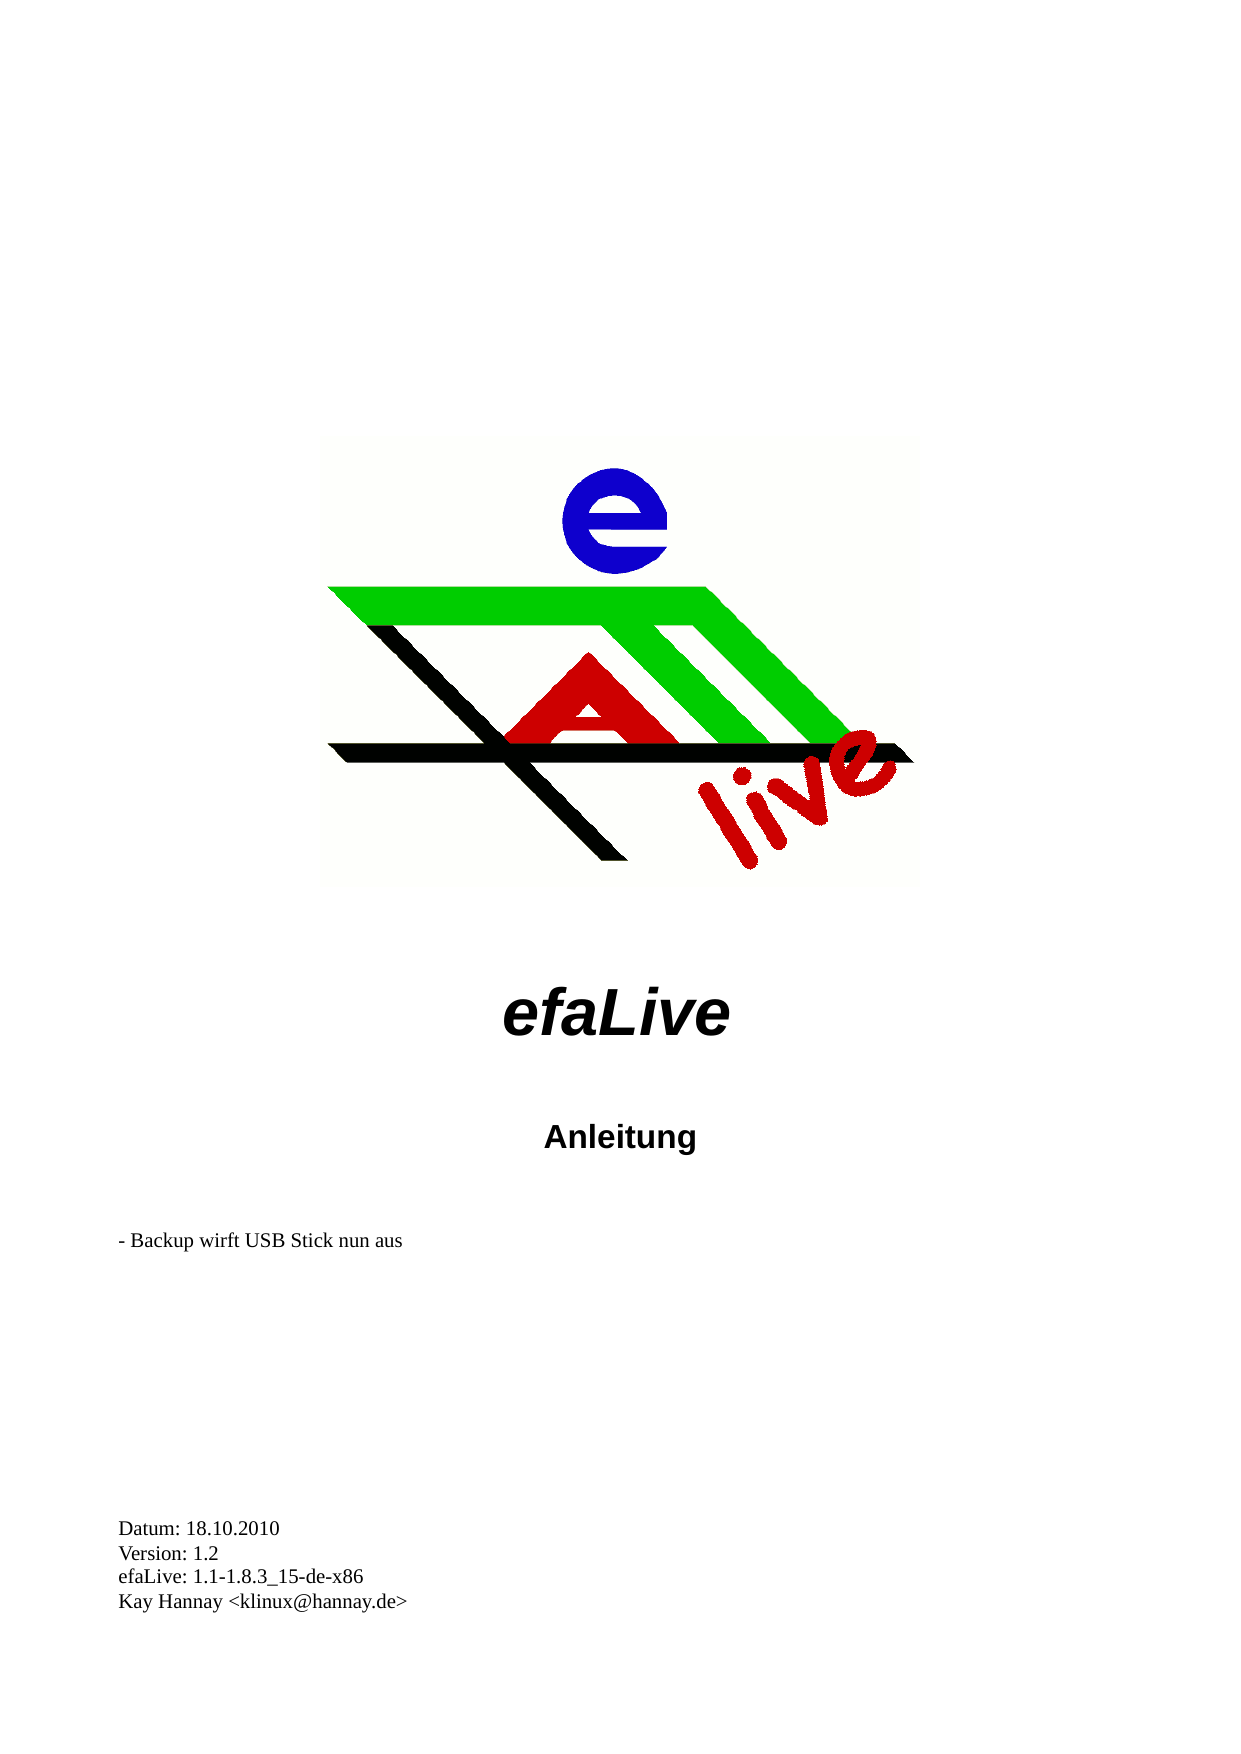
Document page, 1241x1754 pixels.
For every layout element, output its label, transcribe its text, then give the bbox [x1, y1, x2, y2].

text efaLive [118, 973, 1122, 1050]
picture [320, 436, 920, 887]
text - Backup wirft USB Stick nun aus [118, 1228, 1122, 1252]
text Kay Hannay <klinux@hannay.de> [118, 1588, 1122, 1613]
text Version: 1.2 [118, 1540, 1122, 1564]
text Datum: 18.10.2010 [118, 1516, 1122, 1540]
text Anleitung [118, 1117, 1122, 1155]
text efaLive: 1.1-1.8.3_15-de-x86 [118, 1564, 1122, 1588]
